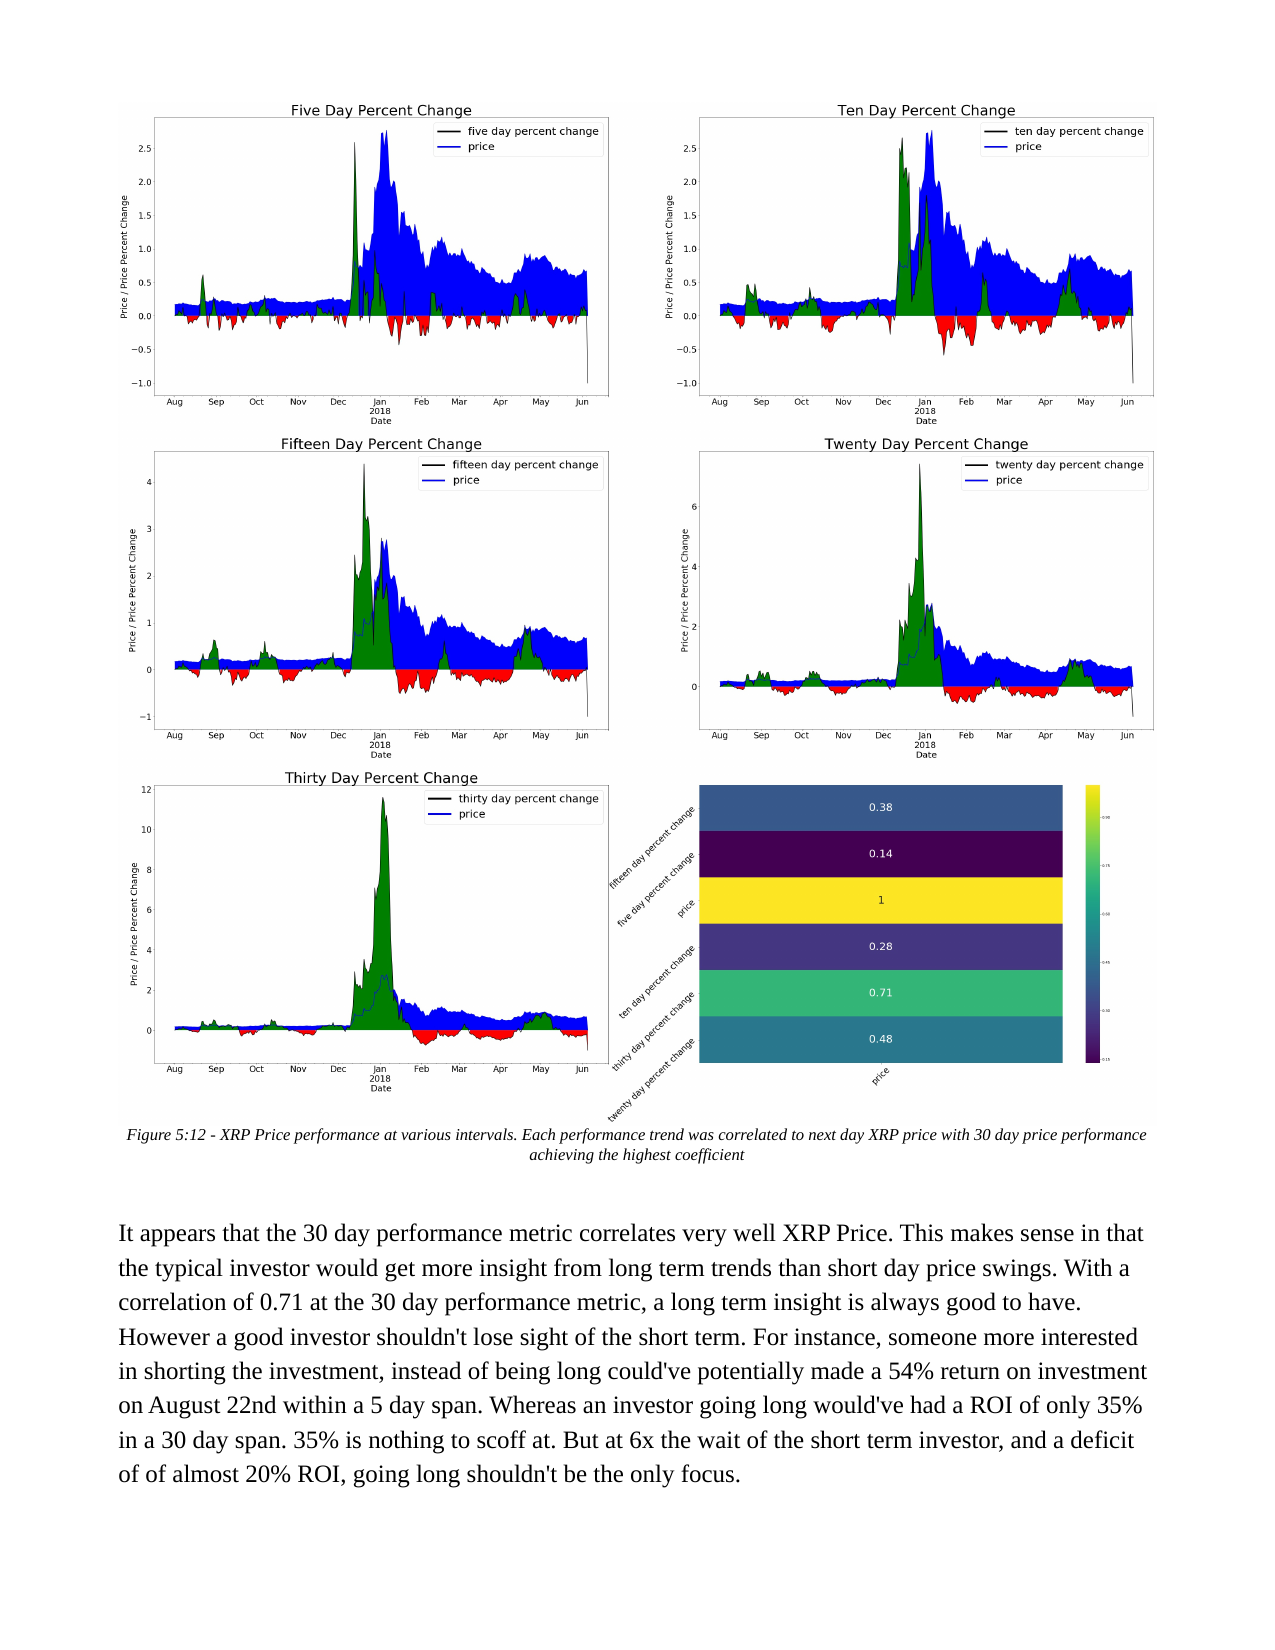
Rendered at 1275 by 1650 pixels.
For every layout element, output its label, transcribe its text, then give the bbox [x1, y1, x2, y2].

picture [118, 102, 1157, 1126]
text Figure 5:12 - XRP Price performance at various intervals. Each performance trend was correlated to next day XRP price with 30 day price performance achieving the highest coefficient [118, 1126, 1157, 1163]
text It appears that the 30 day performance metric correlates very well XRP Price. This makes sense in that the typical investor would get more insight from long term trends than short day price swings. With a correlation of 0.71 at the 30 day performance metric, a long term insight is always good to have. However a good investor shouldn't lose sight of the short term. For instance, someone more interested in shorting the investment, instead of being long could've potentially made a 54% return on investment on August 22nd within a 5 day span. Whereas an investor going long would've had a ROI of only 35% in a 30 day span. 35% is nothing to scoff at. But at 6x the wait of the short term investor, and a deficit of of almost 20% ROI, going long shouldn't be the only focus. [118, 1218, 1157, 1488]
